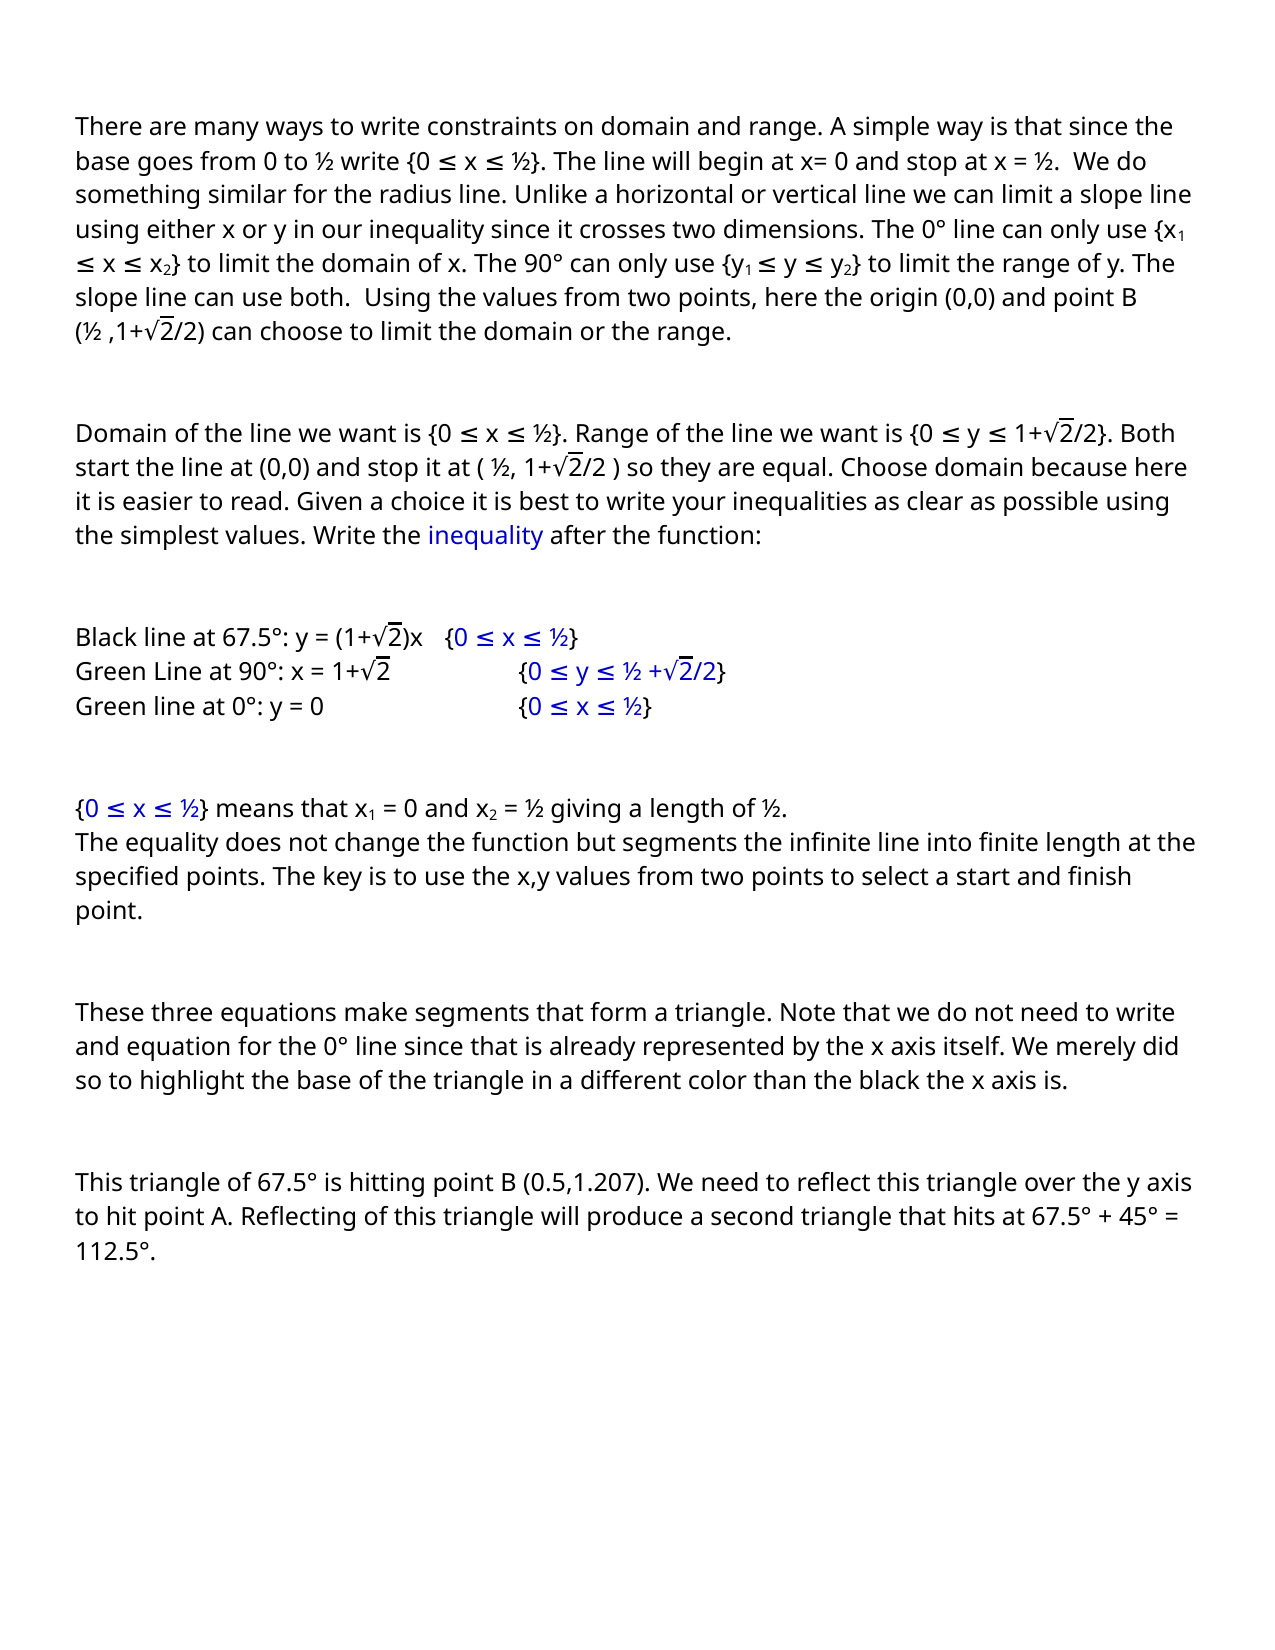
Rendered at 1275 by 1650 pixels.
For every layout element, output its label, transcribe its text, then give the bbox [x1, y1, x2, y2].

text Green Line at 90°: x = 1+√2 {0 ≤ y ≤ ½ +√2/2} [75, 654, 1200, 688]
text The equality does not change the function but segments the infinite line into finite length at the [75, 824, 1200, 858]
text {0 ≤ x ≤ ½} means that x1 = 0 and x2 = ½ giving a length of ½. [75, 790, 1200, 824]
text This triangle of 67.5° is hitting point B (0.5,1.207). We need to reflect this triangle over the y axis to hit point A. Reflecting of this triangle will produce a second triangle that hits at 67.5° + 45° = 112.5°. [75, 1165, 1200, 1267]
text Domain of the line we want is {0 ≤ x ≤ ½}. Range of the line we want is {0 ≤ y ≤ 1+√2/2}. Both start the line at (0,0) and stop it at ( ½, 1+√2/2 ) so they are equal. Choose domain because here it is easier to read. Given a choice it is best to write your inequalities as clear as possible using the simplest values. Write the inequality after the function: [75, 416, 1200, 552]
text specified points. The key is to use the x,y values from two points to select a start and finish point. [75, 858, 1200, 927]
text Green line at 0°: y = 0 {0 ≤ x ≤ ½} [75, 688, 1200, 722]
text Black line at 67.5°: y = (1+√2)x {0 ≤ x ≤ ½} [75, 620, 1200, 654]
text These three equations make segments that form a triangle. Note that we do not need to write and equation for the 0° line since that is already represented by the x axis itself. We merely did so to highlight the base of the triangle in a different color than the black the x axis is. [75, 995, 1200, 1097]
text There are many ways to write constraints on domain and range. A simple way is that since the base goes from 0 to ½ write {0 ≤ x ≤ ½}. The line will begin at x= 0 and stop at x = ½. We do something similar for the radius line. Unlike a horizontal or vertical line we can limit a slope line using either x or y in our inequality since it crosses two dimensions. The 0° line can only use {x1 ≤ x ≤ x2} to limit the domain of x. The 90° can only use {y1 ≤ y ≤ y2} to limit the range of y. The slope line can use both. Using the values from two points, here the origin (0,0) and point B (½ ,1+√2/2) can choose to limit the domain or the range. [75, 109, 1200, 347]
